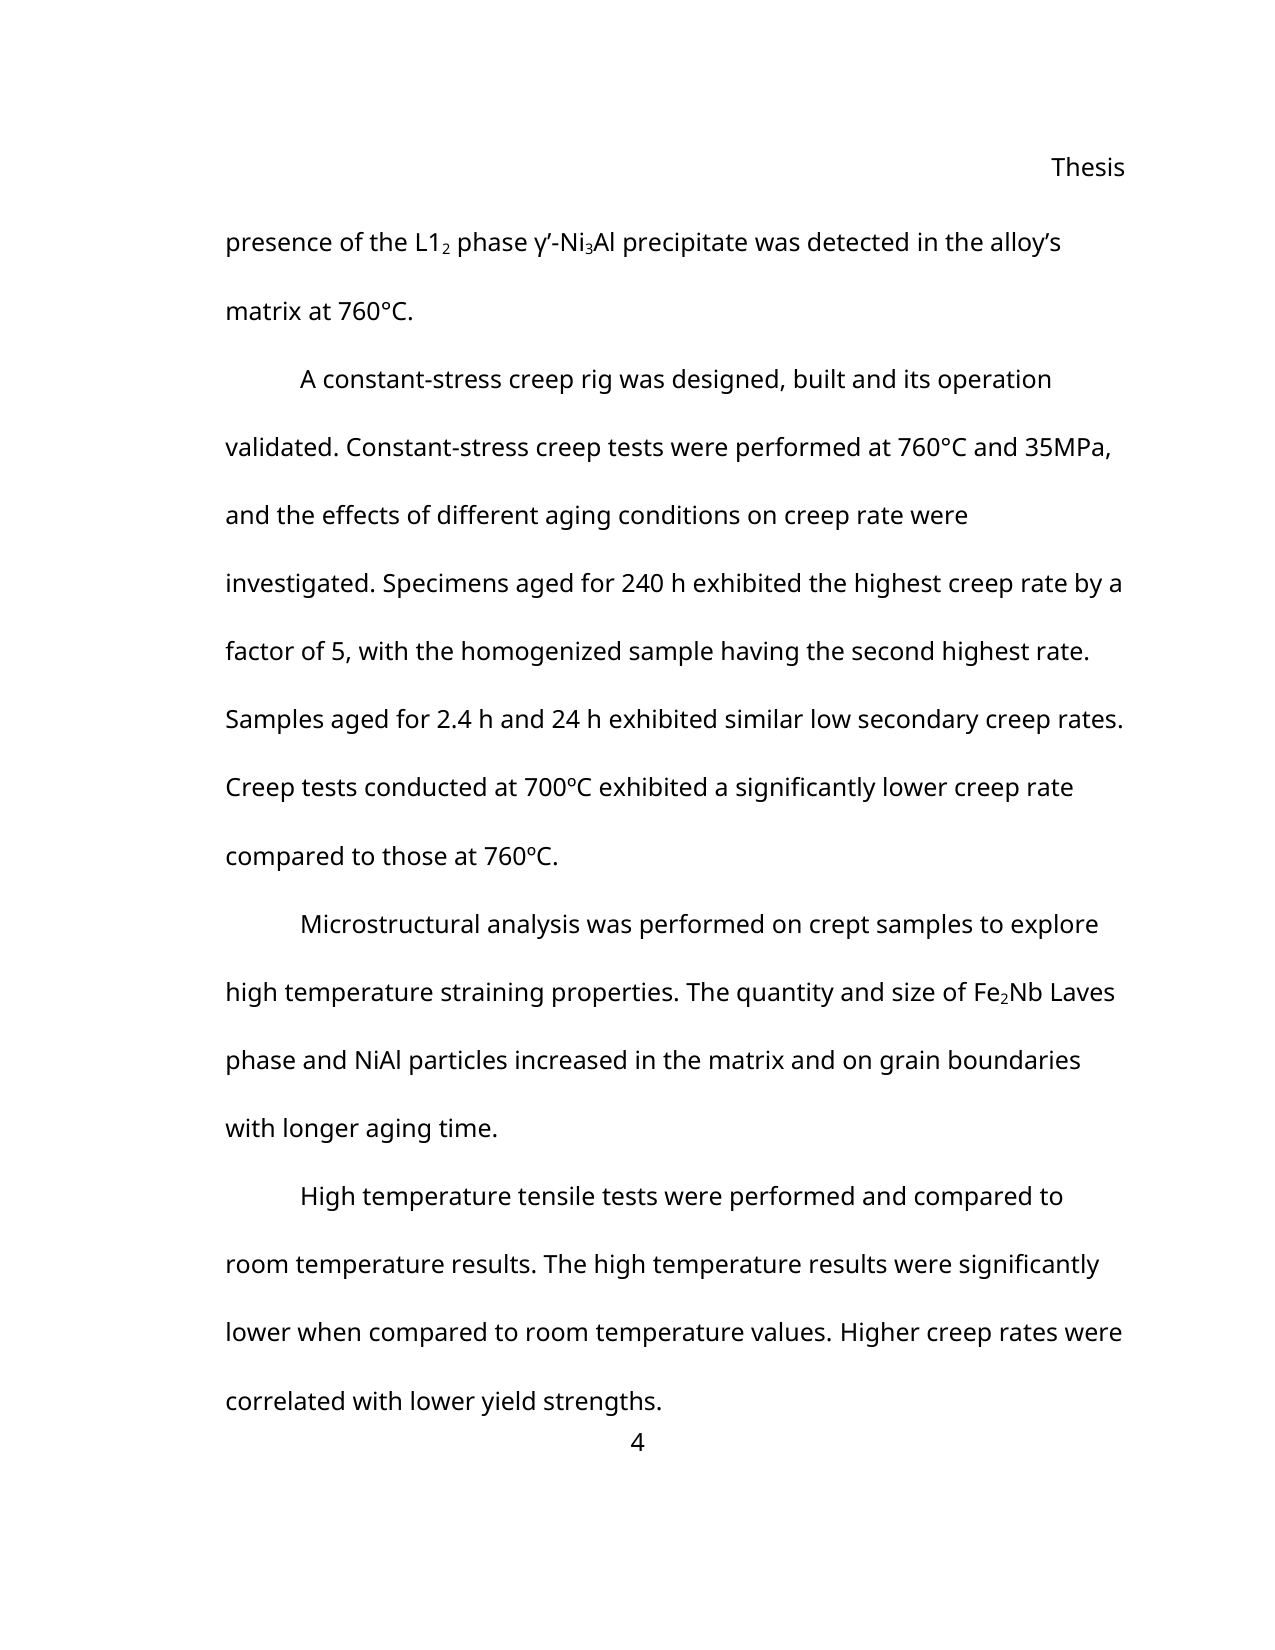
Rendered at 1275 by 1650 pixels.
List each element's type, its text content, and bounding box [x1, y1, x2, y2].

text presence of the L12 phase γ’-Ni3Al precipitate was detected in the alloy’s matrix at 760°C. [224, 225, 1125, 327]
text High temperature tensile tests were performed and compared to room temperature results. The high temperature results were significantly lower when compared to room temperature values. Higher creep rates were correlated with lower yield strengths. [224, 1179, 1125, 1417]
text Microstructural analysis was performed on crept samples to explore high temperature straining properties. The quantity and size of Fe2Nb Laves phase and NiAl particles increased in the matrix and on grain boundaries with longer aging time. [224, 906, 1125, 1145]
text A constant-stress creep rig was designed, built and its operation validated. Constant-stress creep tests were performed at 760°C and 35MPa, and the effects of different aging conditions on creep rate were investigated. Specimens aged for 240 h exhibited the highest creep rate by a factor of 5, with the homogenized sample having the second highest rate. Samples aged for 2.4 h and 24 h exhibited similar low secondary creep rates. Creep tests conducted at 700ºC exhibited a significantly lower creep rate compared to those at 760ºC. [224, 361, 1125, 872]
